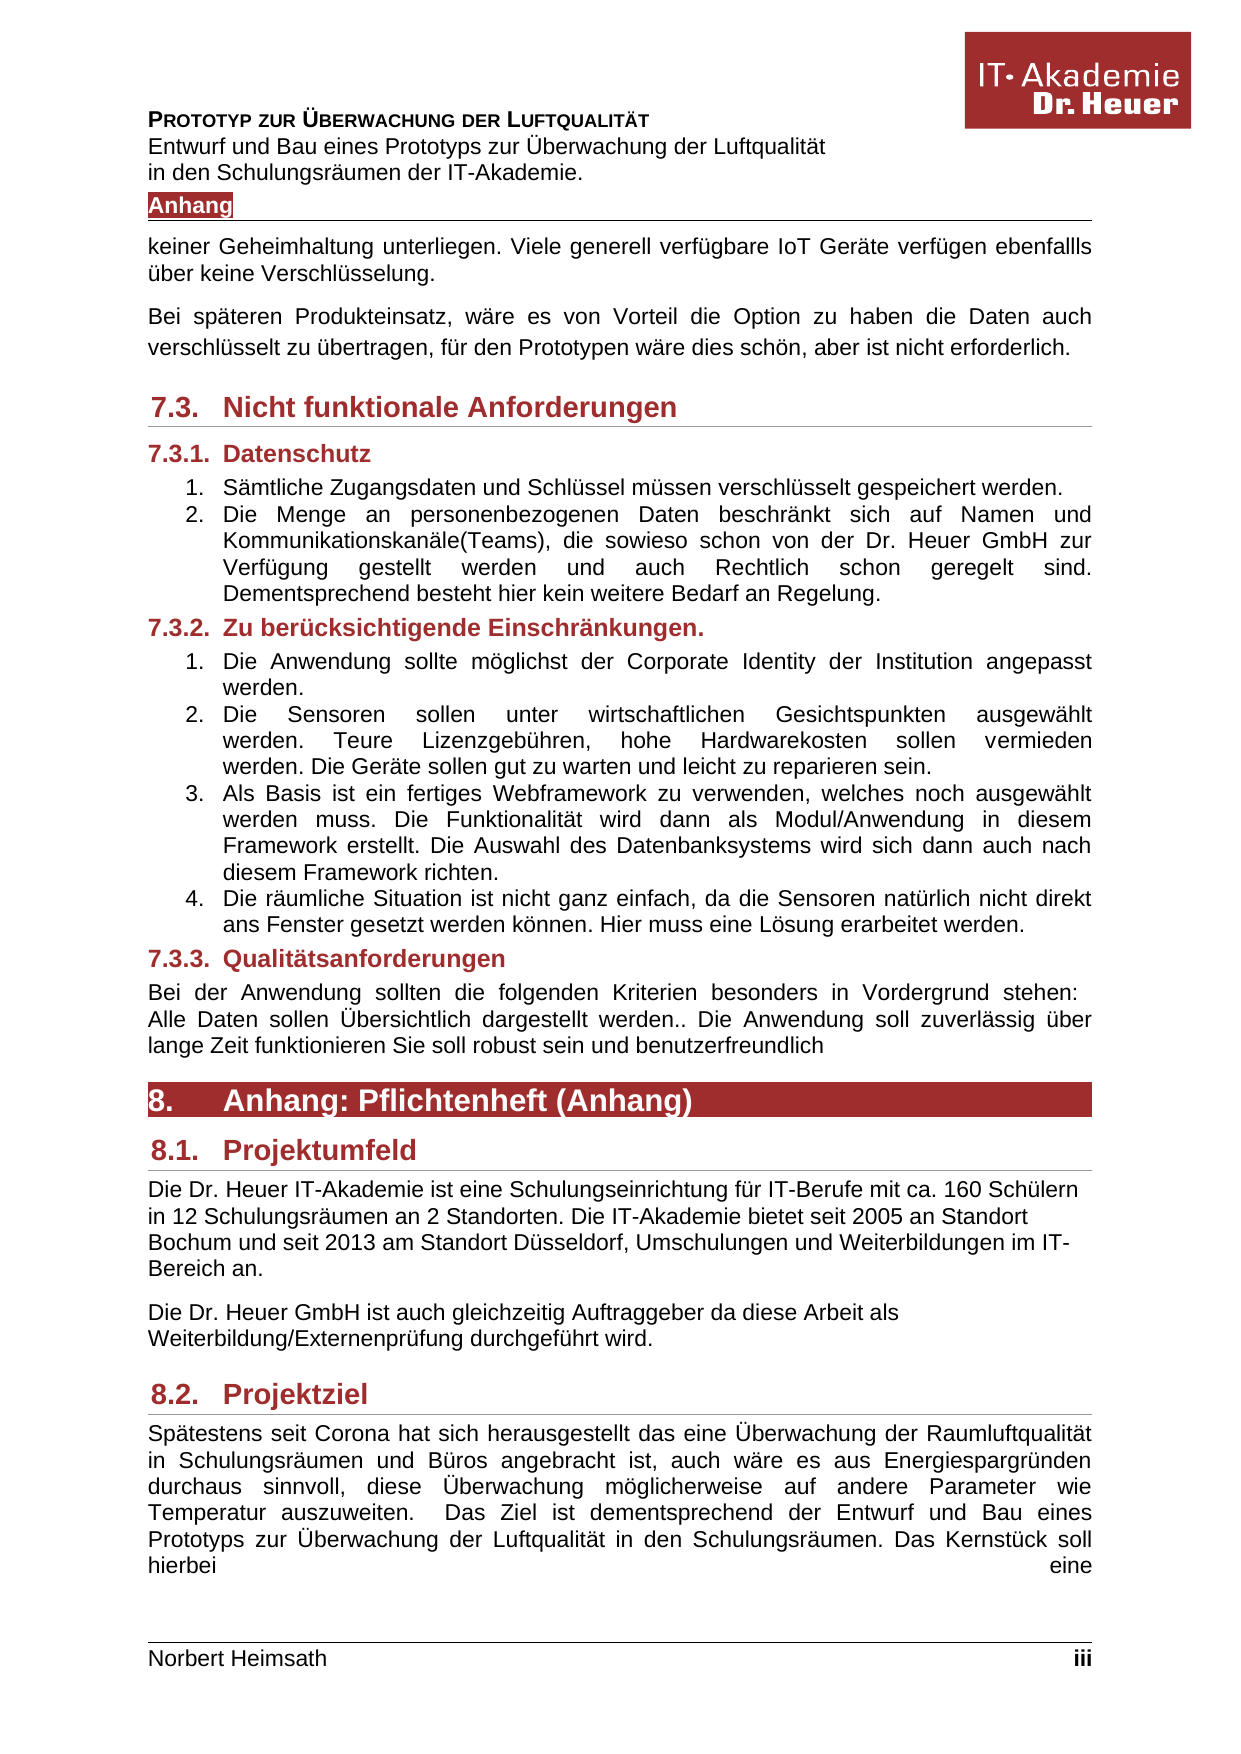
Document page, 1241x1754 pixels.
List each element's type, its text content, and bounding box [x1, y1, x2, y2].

subtitle Datenschutz [148, 439, 1092, 468]
list Die Menge an personenbezogenen Daten beschränkt sich auf Namen und Kommunikationskanäle(Teams), die sowieso schon von der Dr. Heuer GmbH zur Verfügung gestellt werden und auch Rechtlich schon geregelt sind. Dementsprechend besteht hier kein weitere Bedarf an Regelung. [185, 501, 1092, 606]
subtitle Anhang: Pflichtenheft (Anhang) [148, 1082, 1092, 1117]
text Bei späteren Produkteinsatz, wäre es von Vorteil die Option zu haben die Daten auch verschlüsselt zu übertragen, für den Prototypen wäre dies schön, aber ist nicht erforderlich. [148, 303, 1092, 361]
list Die Sensoren sollen unter wirtschaftlichen Gesichtspunkten ausgewählt werden. Teure Lizenzgebühren, hohe Hardwarekosten sollen vermieden werden. Die Geräte sollen gut zu warten und leicht zu reparieren sein. [185, 701, 1092, 779]
text Die Dr. Heuer IT-Akademie ist eine Schulungseinrichtung für IT-Berufe mit ca. 160 Schülern in 12 Schulungsräumen an 2 Standorten. Die IT-Akademie bietet seit 2005 an Standort Bochum und seit 2013 am Standort Düsseldorf, Umschulungen und Weiterbildungen im IT-Bereich an. [148, 1176, 1092, 1282]
text keiner Geheimhaltung unterliegen. Viele generell verfügbare IoT Geräte verfügen ebenfallls über keine Verschlüsselung. [148, 233, 1092, 286]
text Die Dr. Heuer GmbH ist auch gleichzeitig Auftraggeber da diese Arbeit als Weiterbildung/Externenprüfung durchgeführt wird. [148, 1298, 1092, 1351]
text Spätestens seit Corona hat sich herausgestellt das eine Überwachung der Raumluftqualität in Schulungsräumen und Büros angebracht ist, auch wäre es aus Energiespargründen durchaus sinnvoll, diese Überwachung möglicherweise auf andere Parameter wie Temperatur auszuweiten. Das Ziel ist dementsprechend der Entwurf und Bau eines Prototyps zur Überwachung der Luftqualität in den Schulungsräumen. Das Kernstück soll hierbei eine [148, 1420, 1092, 1578]
list Die Anwendung sollte möglichst der Corporate Identity der Institution angepasst werden. [185, 648, 1092, 701]
subtitle Projektumfeld [148, 1130, 1092, 1170]
subtitle Nicht funktionale Anforderungen [148, 387, 1092, 426]
subtitle Zu berücksichtigende Einschränkungen. [148, 613, 1092, 641]
subtitle Projektziel [148, 1374, 1092, 1414]
list Die räumliche Situation ist nicht ganz einfach, da die Sensoren natürlich nicht direkt ans Fenster gesetzt werden können. Hier muss eine Lösung erarbeitet werden. [185, 885, 1092, 938]
list Als Basis ist ein fertiges Webframework zu verwenden, welches noch ausgewählt werden muss. Die Funktionalität wird dann als Modul/Anwendung in diesem Framework erstellt. Die Auswahl des Datenbanksystems wird sich dann auch nach diesem Framework richten. [185, 779, 1092, 885]
list Sämtliche Zugangsdaten und Schlüssel müssen verschlüsselt gespeichert werden. [185, 474, 1092, 501]
subtitle Qualitätsanforderungen [148, 944, 1092, 973]
text Bei der Anwendung sollten die folgenden Kriterien besonders in Vordergrund stehen: Alle Daten sollen Übersichtlich dargestellt werden.. Die Anwendung soll zuverlässig über lange Zeit funktionieren Sie soll robust sein und benutzerfreundlich [148, 979, 1092, 1058]
